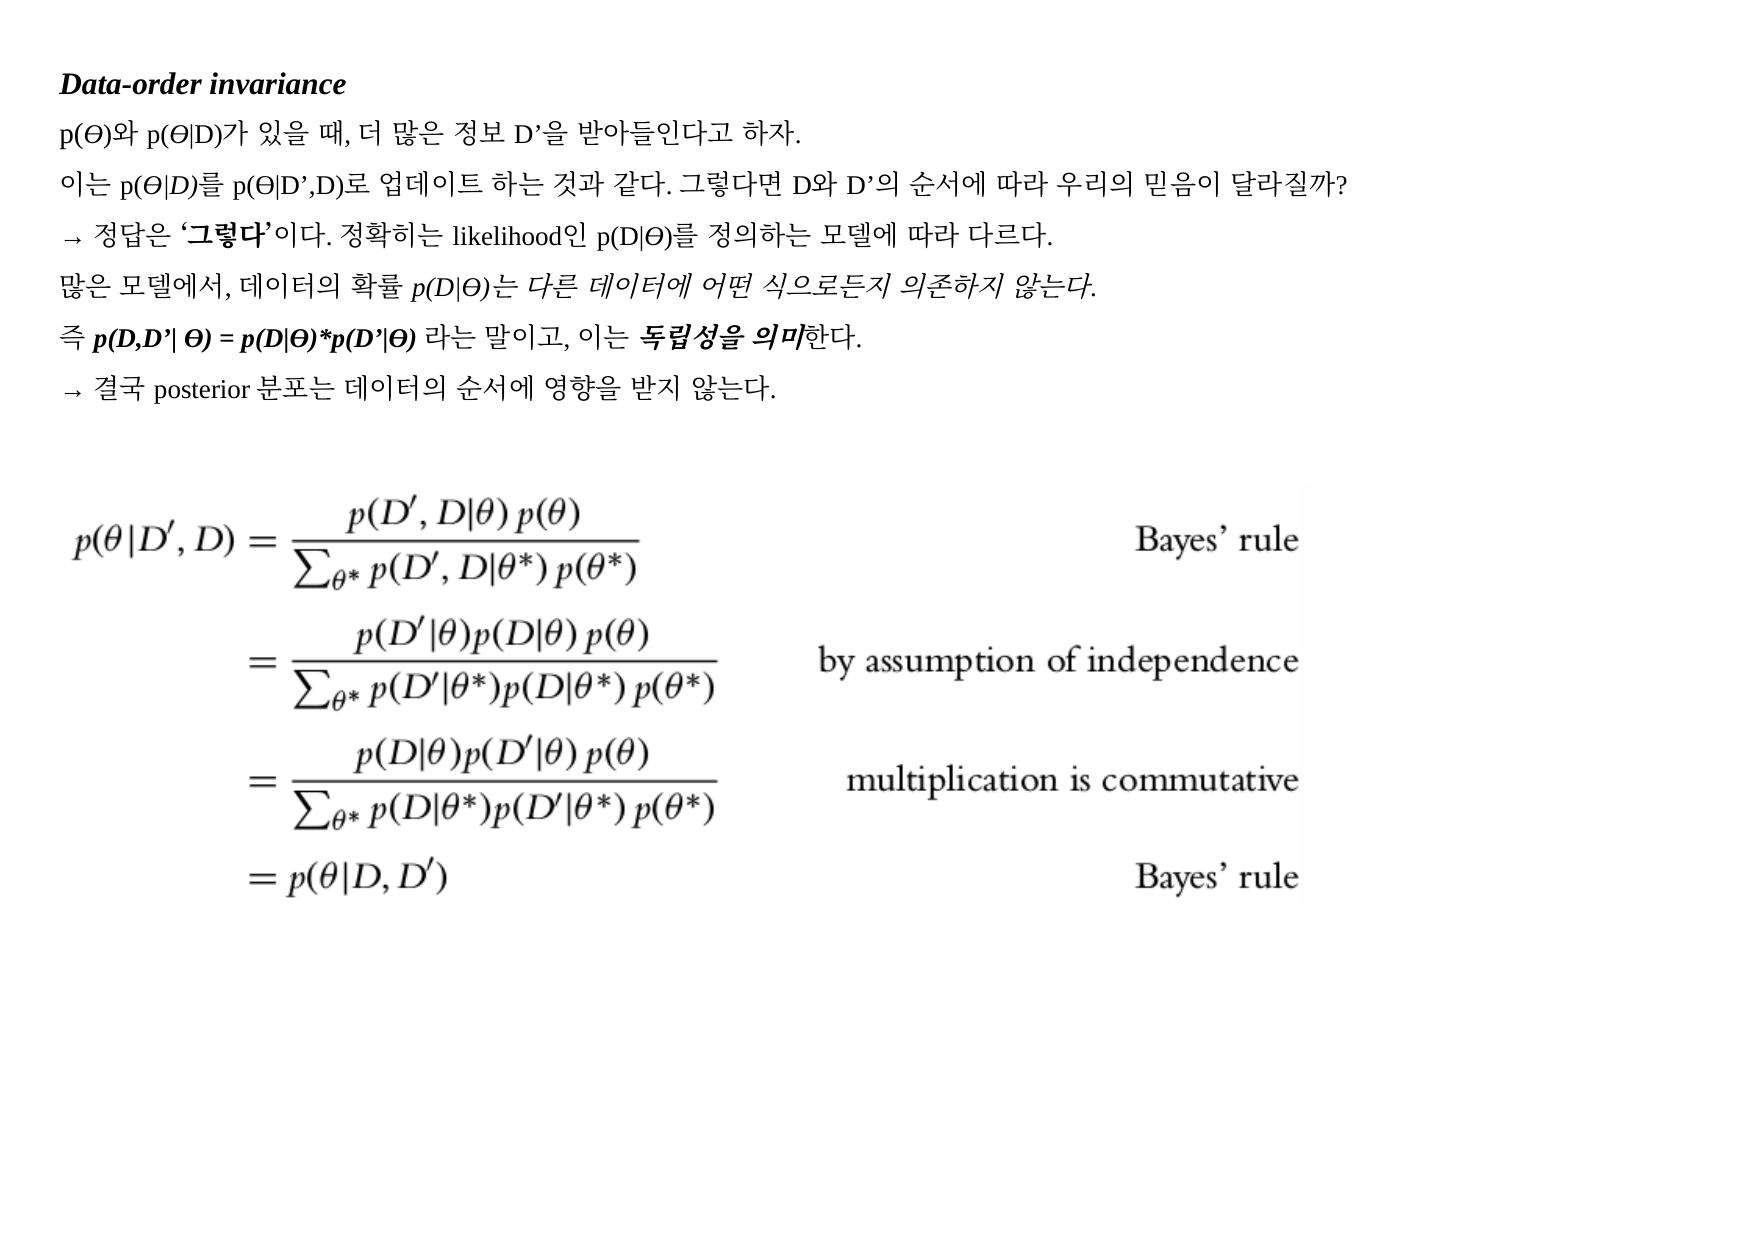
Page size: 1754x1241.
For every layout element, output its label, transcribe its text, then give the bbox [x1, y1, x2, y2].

text 즉 p(D,D’| Ө) = p(D|Ө)*p(D’|Ө) 라는 말이고, 이는 독립성을 의미한다. [59, 316, 1695, 355]
text 많은 모델에서, 데이터의 확률 p(D|Ө)는 다른 데이터에 어떤 식으로든지 의존하지 않는다. [59, 265, 1695, 304]
text p(Ө)와 p(Ө|D)가 있을 때, 더 많은 정보 D’을 받아들인다고 하자. [59, 113, 1695, 152]
text → 결국 posterior 분포는 데이터의 순서에 영향을 받지 않는다. [59, 367, 1695, 406]
text 이는 p(Ө|D)를 p(Ө|D’,D)로 업데이트 하는 것과 같다. 그렇다면 D와 D’의 순서에 따라 우리의 믿음이 달라질까? [59, 164, 1695, 203]
text → 정답은 ‘그렇다’이다. 정확히는 likelihood인 p(D|Ө)를 정의하는 모델에 따라 다르다. [59, 214, 1695, 253]
text Data-order invariance [59, 65, 1695, 101]
picture [59, 483, 1314, 907]
